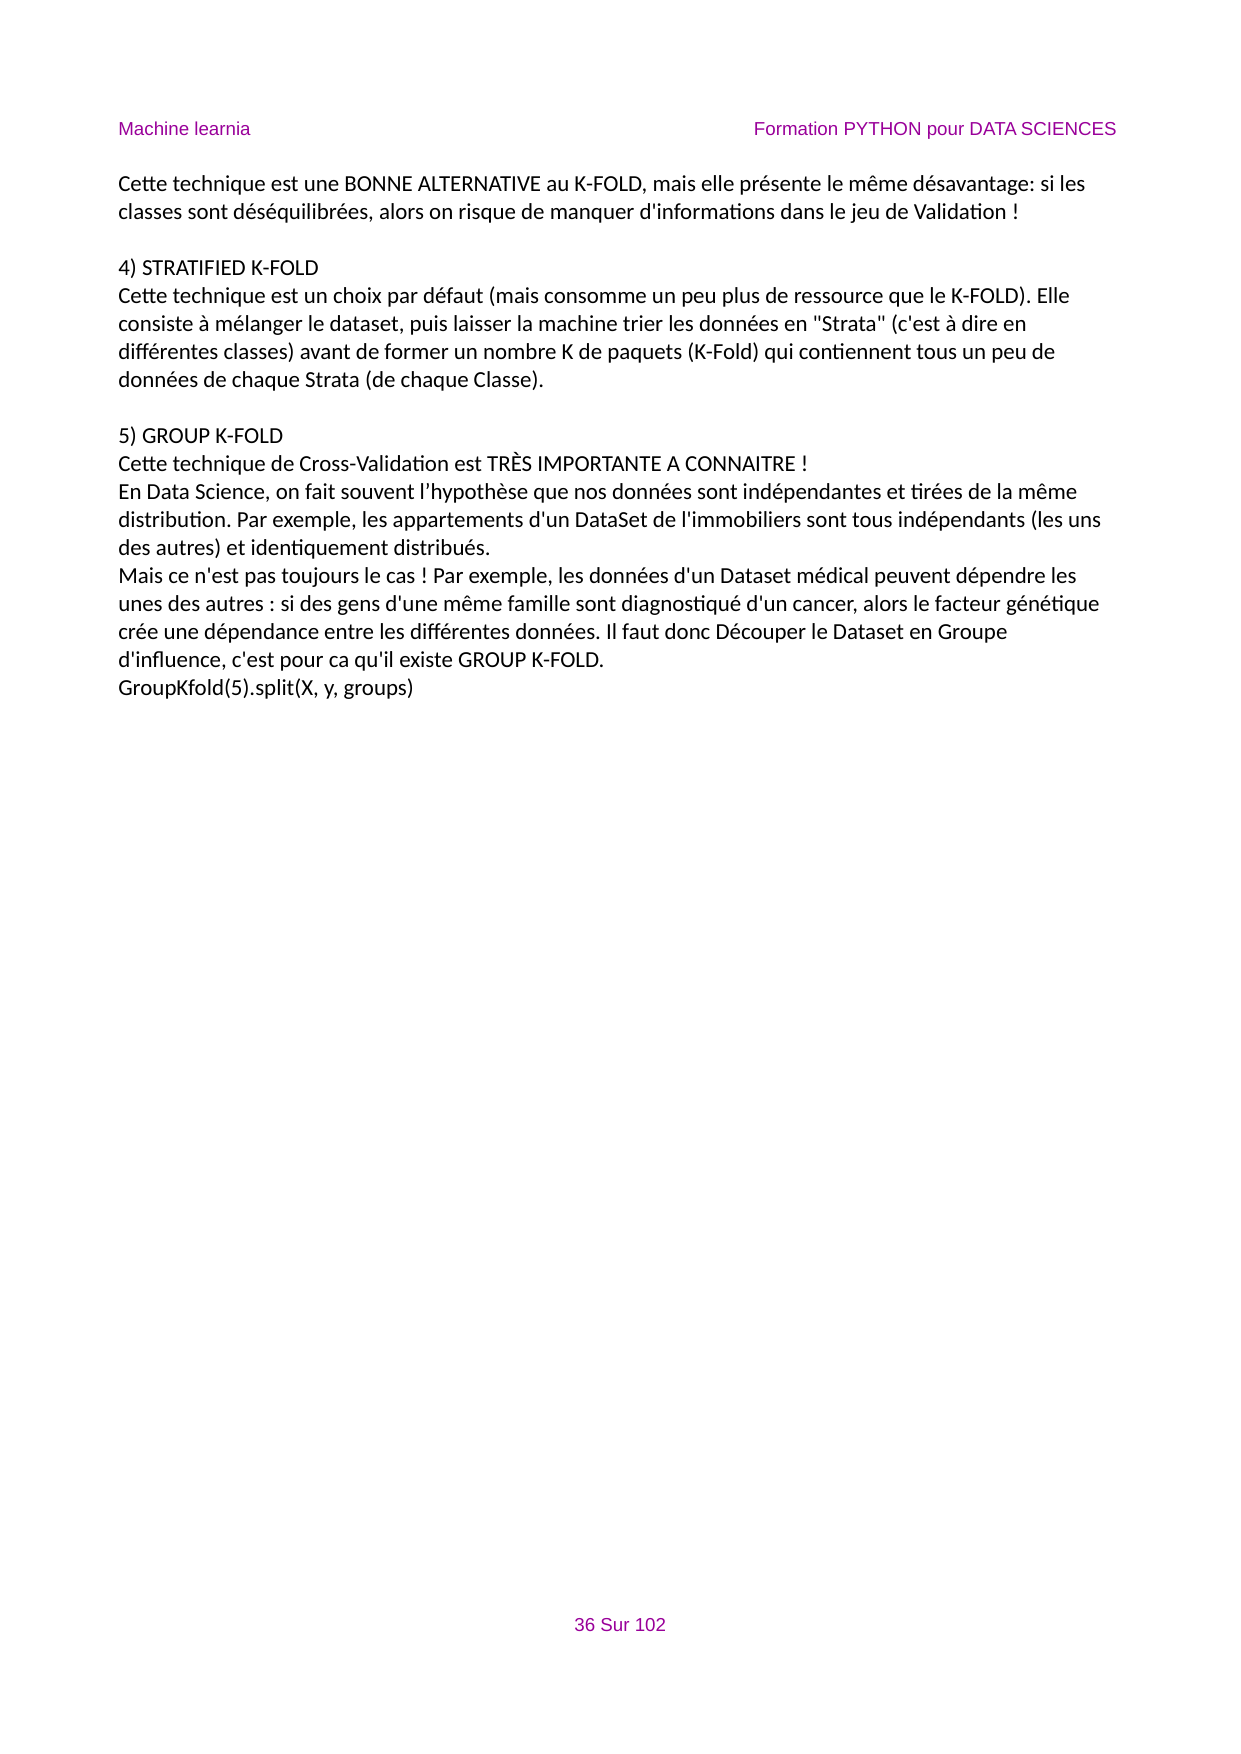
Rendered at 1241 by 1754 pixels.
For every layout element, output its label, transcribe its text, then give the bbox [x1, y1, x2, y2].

text Mais ce n'est pas toujours le cas ! Par exemple, les données d'un Dataset médical peuvent dépendre les unes des autres : si des gens d'une même famille sont diagnostiqué d'un cancer, alors le facteur génétique crée une dépendance entre les différentes données. Il faut donc Découper le Dataset en Groupe d'influence, c'est pour ca qu'il existe GROUP K-FOLD. [118, 561, 1122, 673]
text En Data Science, on fait souvent l’hypothèse que nos données sont indépendantes et tirées de la même distribution. Par exemple, les appartements d'un DataSet de l'immobiliers sont tous indépendants (les uns des autres) et identiquement distribués. [118, 477, 1122, 561]
text Cette technique est une BONNE ALTERNATIVE au K-FOLD, mais elle présente le même désavantage: si les classes sont déséquilibrées, alors on risque de manquer d'informations dans le jeu de Validation ! [118, 169, 1122, 225]
text Cette technique de Cross-Validation est TRÈS IMPORTANTE A CONNAITRE ! [118, 449, 1122, 477]
text Cette technique est un choix par défaut (mais consomme un peu plus de ressource que le K-FOLD). Elle consiste à mélanger le dataset, puis laisser la machine trier les données en "Strata" (c'est à dire en différentes classes) avant de former un nombre K de paquets (K-Fold) qui contiennent tous un peu de données de chaque Strata (de chaque Classe). [118, 281, 1122, 393]
text 5) GROUP K-FOLD [118, 421, 1122, 449]
text GroupKfold(5).split(X, y, groups) [118, 673, 1122, 702]
text 4) STRATIFIED K-FOLD [118, 253, 1122, 281]
